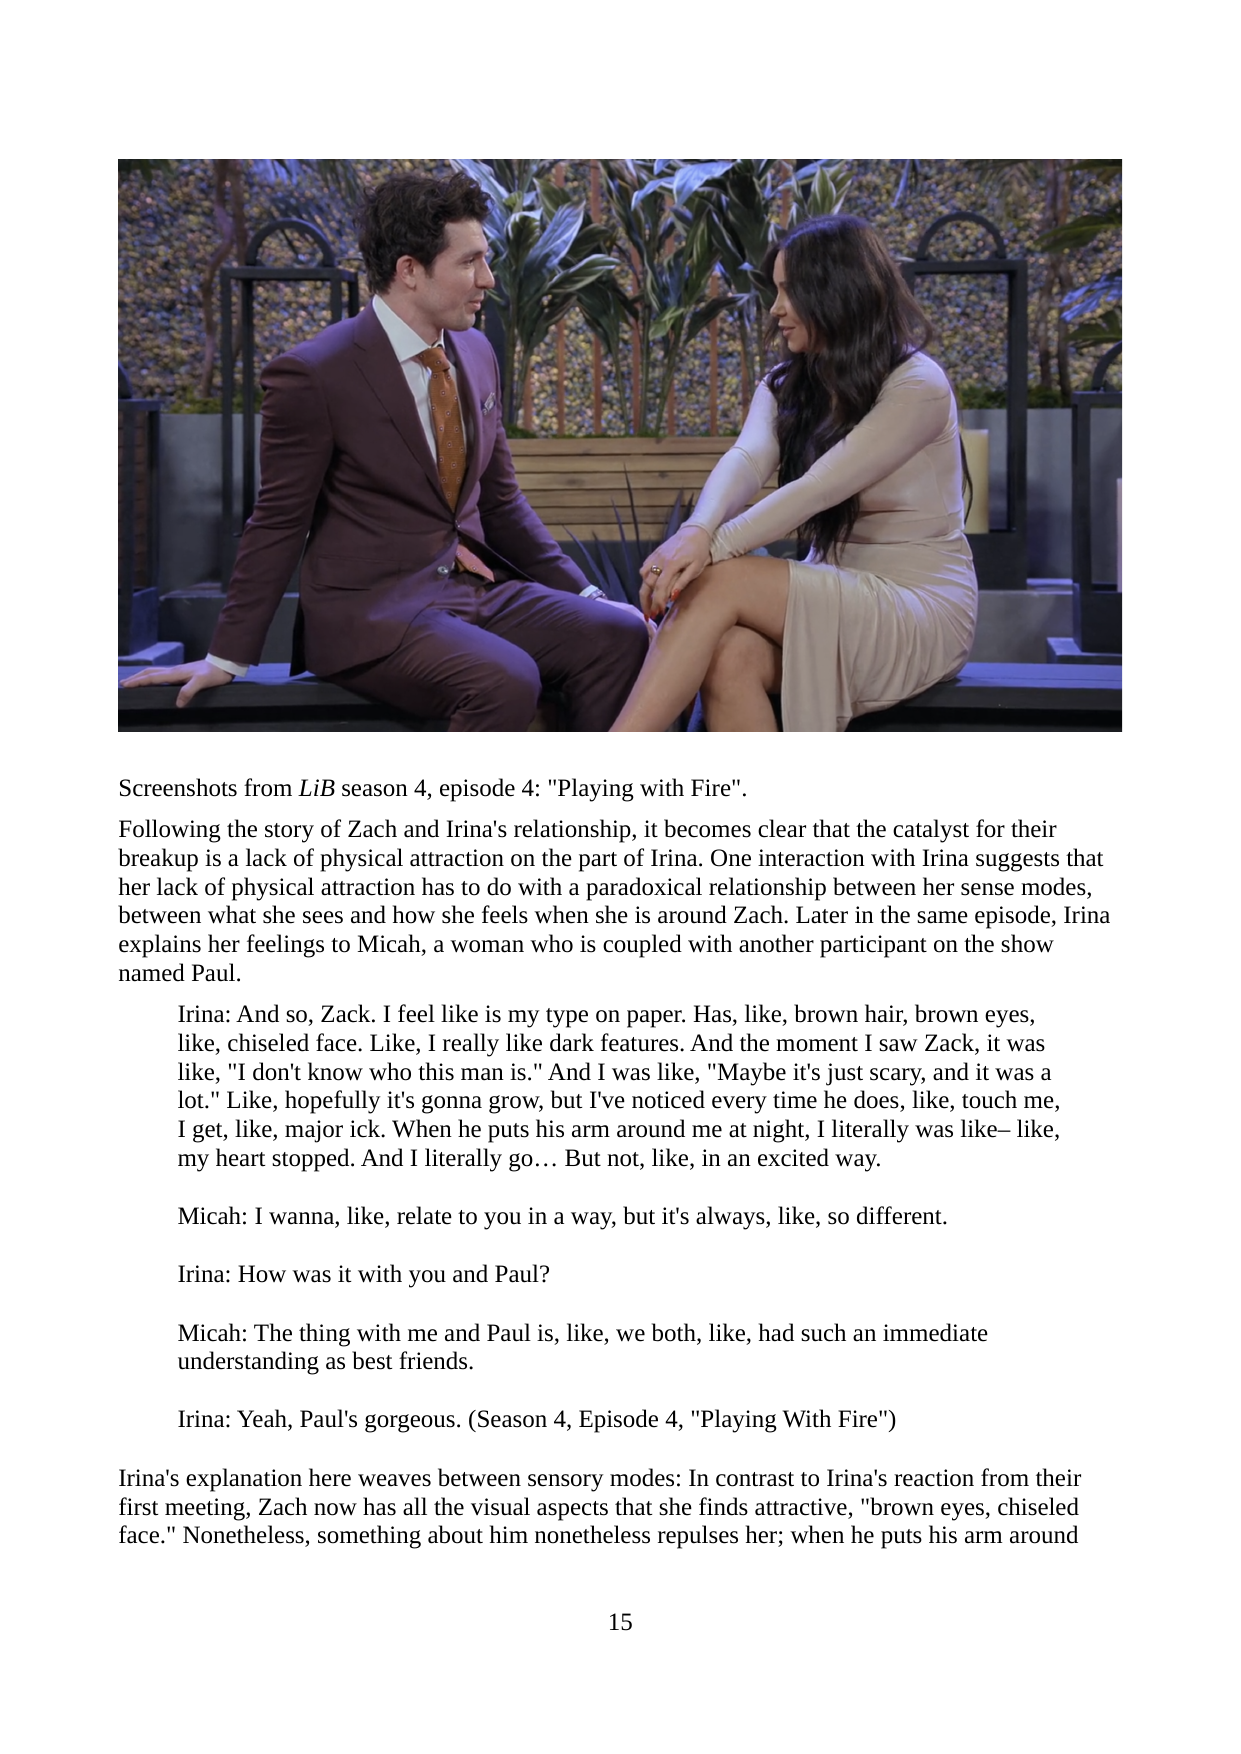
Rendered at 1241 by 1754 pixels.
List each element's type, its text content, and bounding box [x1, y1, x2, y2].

text Following the story of Zach and Irina's relationship, it becomes clear that the catalyst for their breakup is a lack of physical attraction on the part of Irina. One interaction with Irina suggests that her lack of physical attraction has to do with a paradoxical relationship between her sense modes, between what she sees and how she feels when she is around Zach. Later in the same episode, Irina explains her feelings to Micah, a woman who is coupled with another participant on the show named Paul. [118, 814, 1122, 987]
text Screenshots from LiB season 4, episode 4: "Playing with Fire". [118, 773, 1122, 802]
text Irina: Yeah, Paul's gorgeous. (Season 4, Episode 4, "Playing With Fire") [177, 1404, 1063, 1433]
text Micah: The thing with me and Paul is, like, we both, like, had such an immediate understanding as best friends. [177, 1318, 1063, 1375]
text Irina: And so, Zack. I feel like is my type on paper. Has, like, brown hair, brown eyes, like, chiseled face. Like, I really like dark features. And the moment I saw Zack, it was like, "I don't know who this man is." And I was like, "Maybe it's just scary, and it was a lot." Like, hopefully it's gonna grow, but I've noticed every time he does, like, touch me, I get, like, major ick. When he puts his arm around me at night, I literally was like– like, my heart stopped. And I literally go… But not, like, in an excited way. [177, 999, 1063, 1172]
text Micah: I wanna, like, relate to you in a way, but it's always, like, so different. [177, 1201, 1063, 1230]
text Irina's explanation here weaves between sensory modes: In contrast to Irina's reaction from their first meeting, Zach now has all the visual aspects that she finds attractive, "brown eyes, chiseled face." Nonetheless, something about him nonetheless repulses her; when he puts his arm around [118, 1463, 1122, 1549]
text Irina: How was it with you and Paul? [177, 1259, 1063, 1288]
